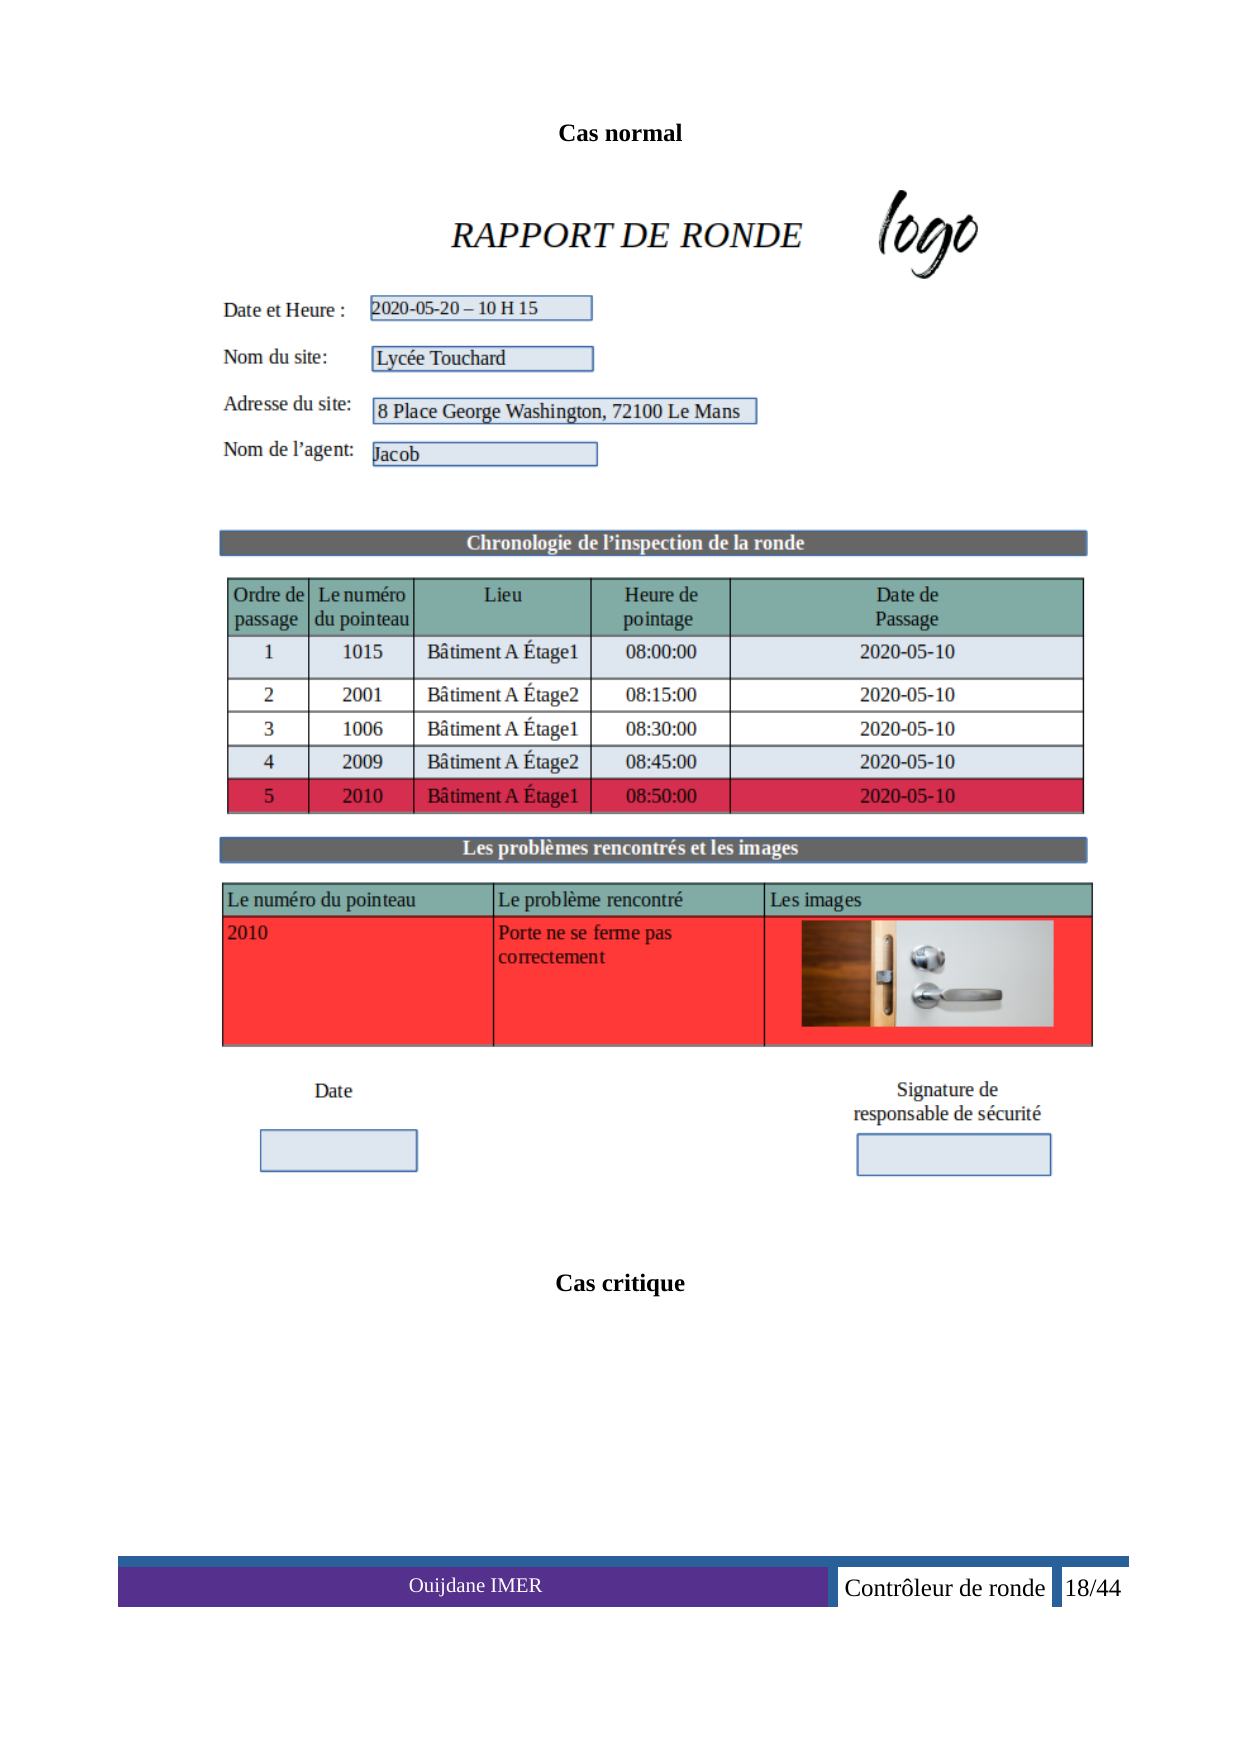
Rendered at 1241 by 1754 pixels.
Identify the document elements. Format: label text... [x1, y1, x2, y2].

text Cas normal [118, 118, 1122, 147]
picture [183, 190, 1107, 1198]
text Cas critique [118, 1268, 1122, 1297]
